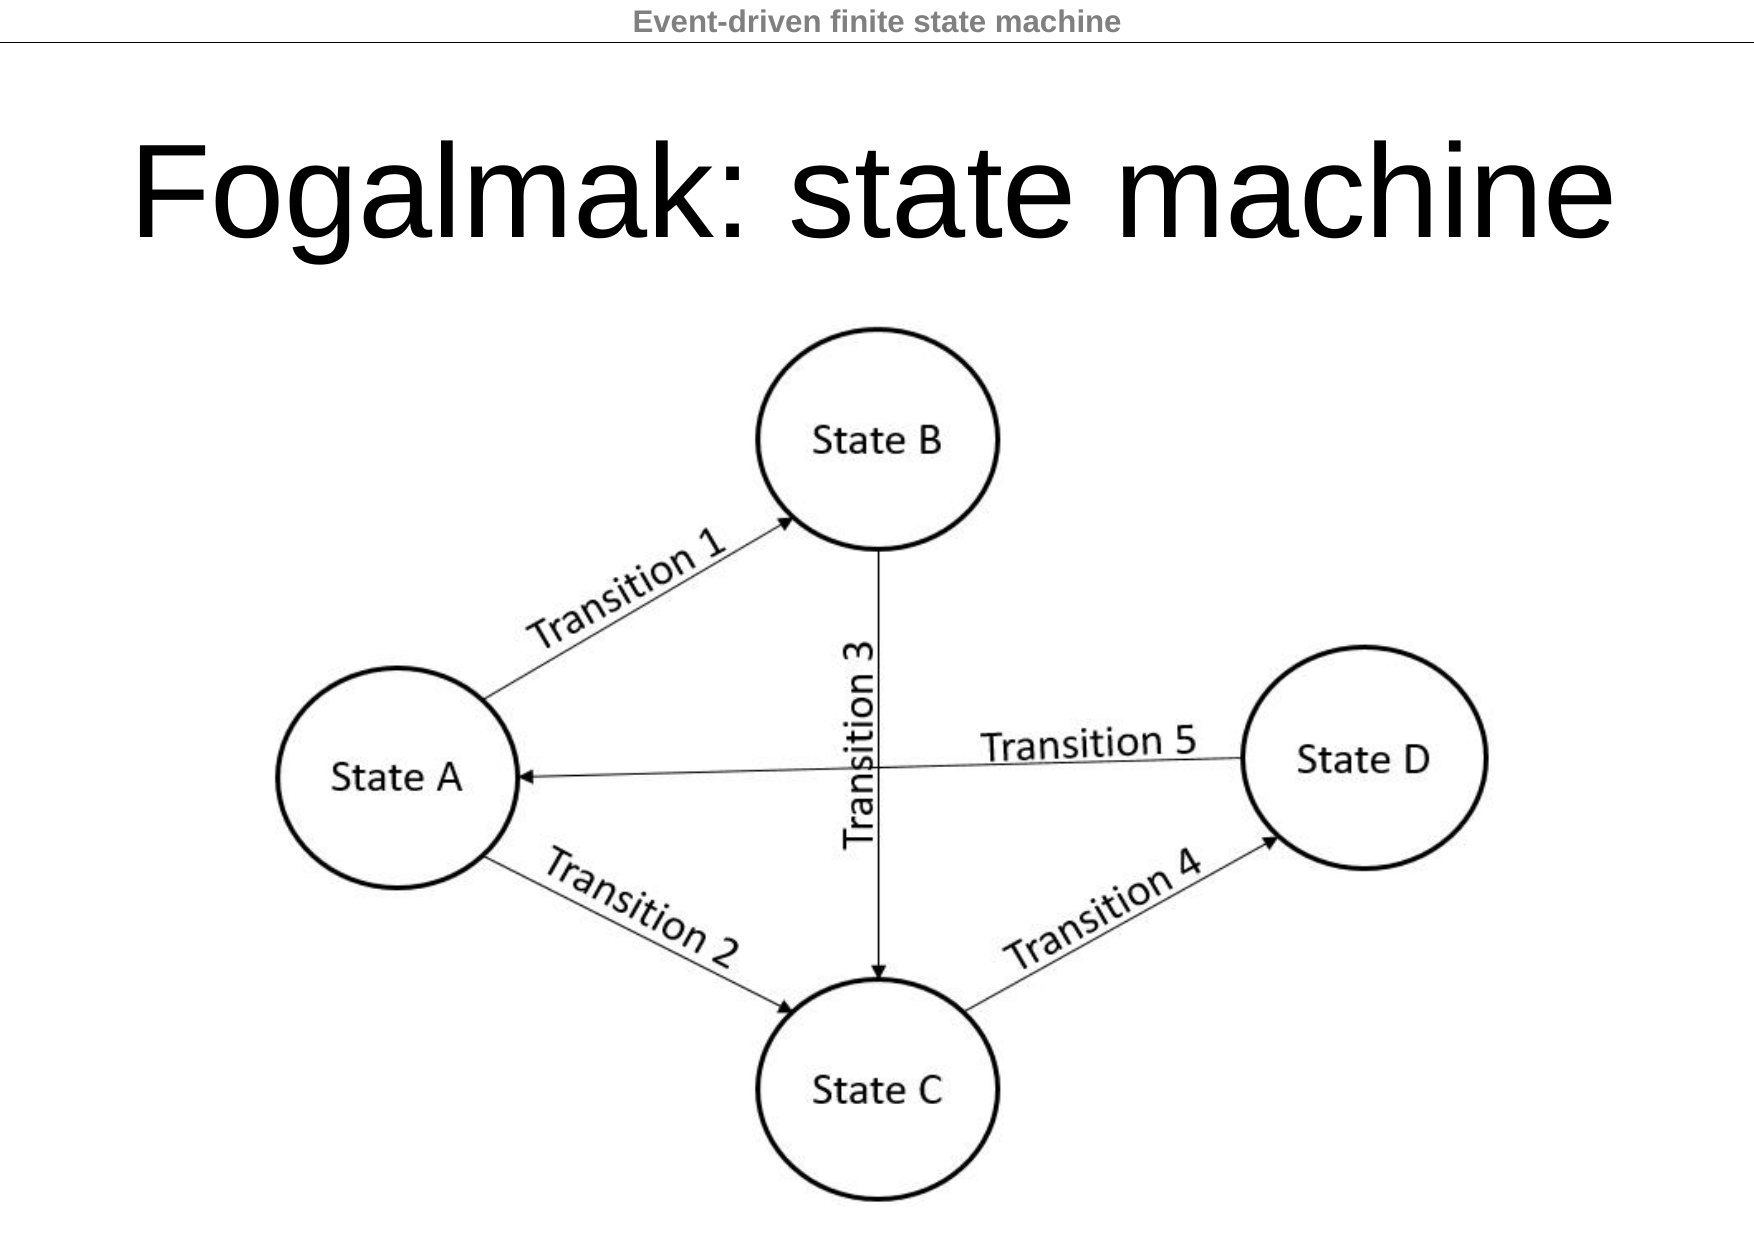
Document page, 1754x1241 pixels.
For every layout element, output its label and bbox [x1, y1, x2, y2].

picture [249, 309, 1532, 1218]
